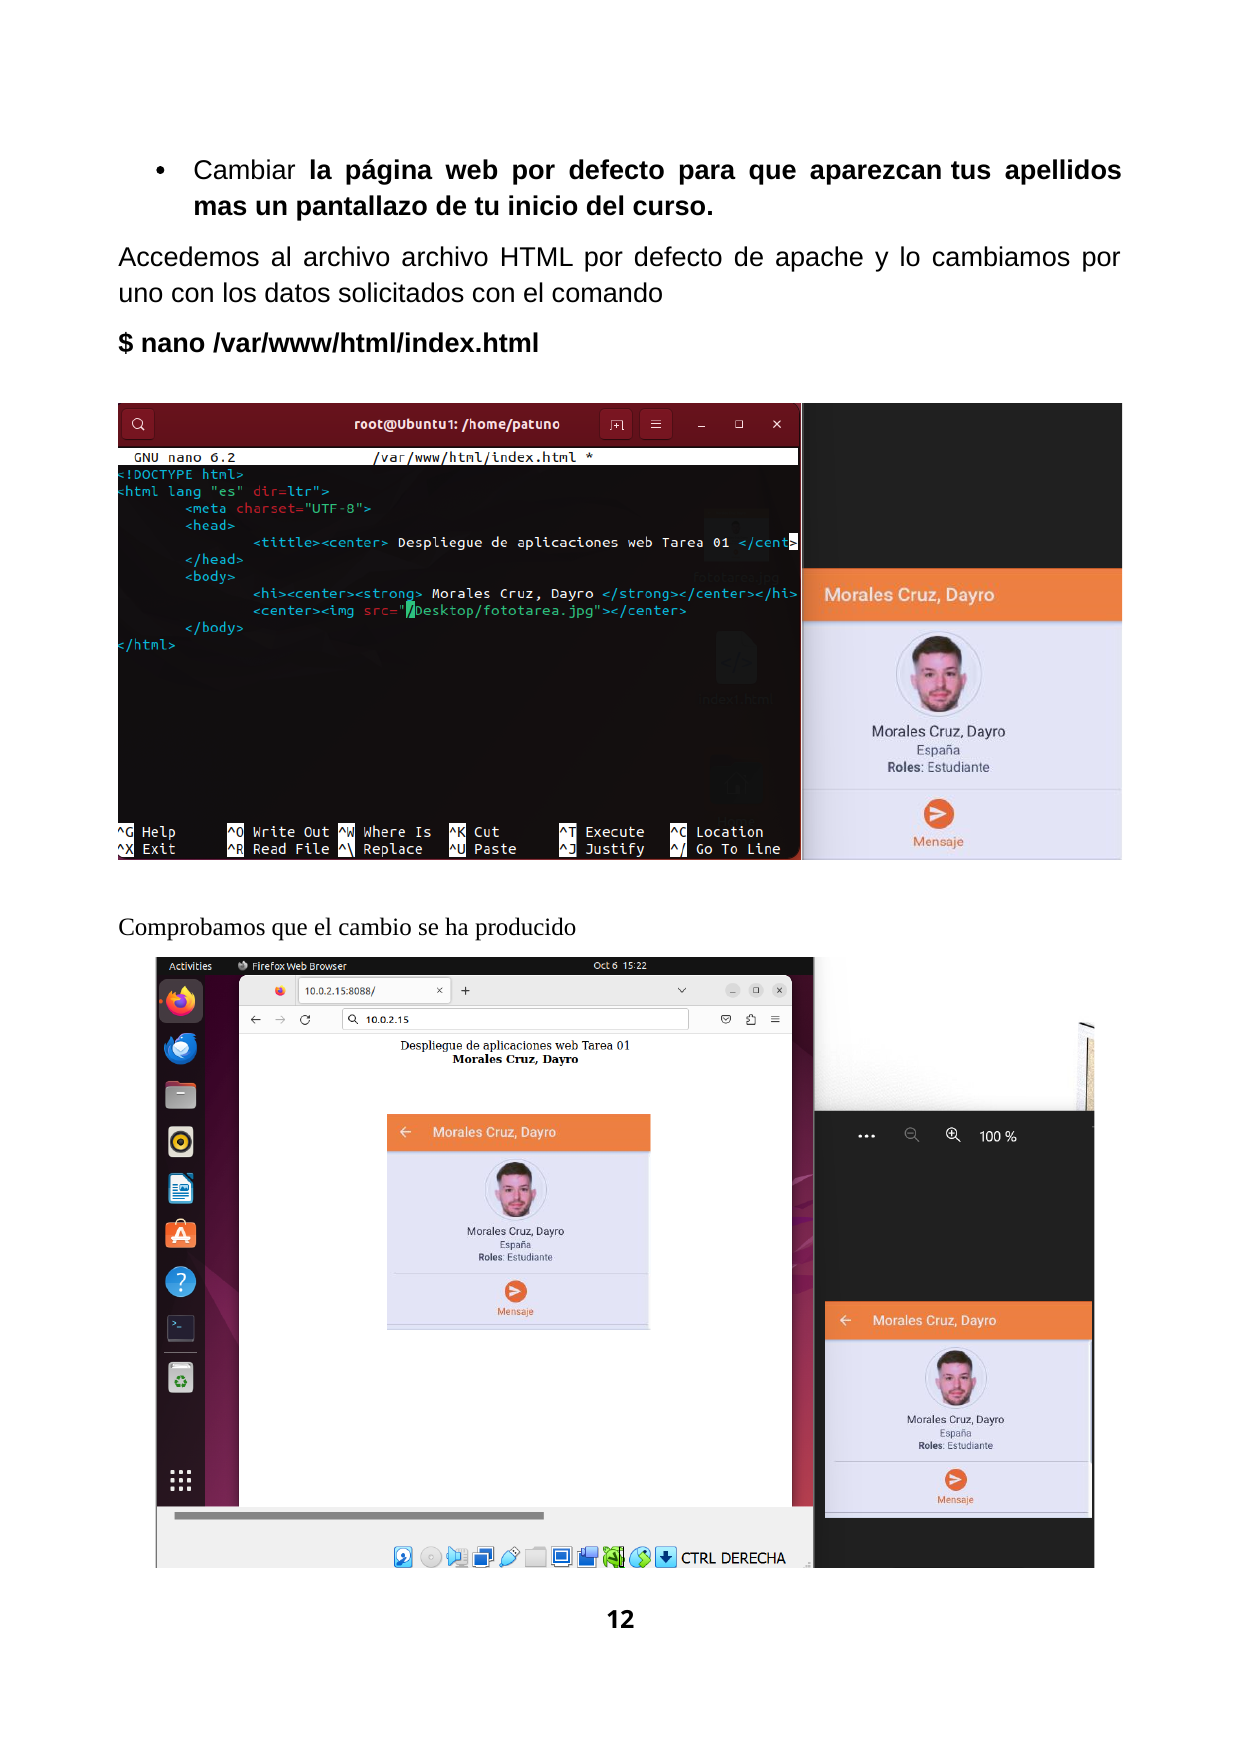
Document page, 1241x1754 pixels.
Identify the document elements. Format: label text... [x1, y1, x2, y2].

text Comprobamos que el cambio se ha producido [118, 912, 1122, 941]
picture [118, 403, 1123, 860]
text $ nano /var/www/html/index.html [118, 327, 1122, 358]
list Cambiar la página web por defecto para que aparezcan tus apellidos mas un pantallazo de tu inicio del curso. [156, 154, 1122, 221]
text Accedemos al archivo archivo HTML por defecto de apache y lo cambiamos por uno con los datos solicitados con el comando [118, 241, 1122, 308]
picture [155, 957, 1095, 1568]
